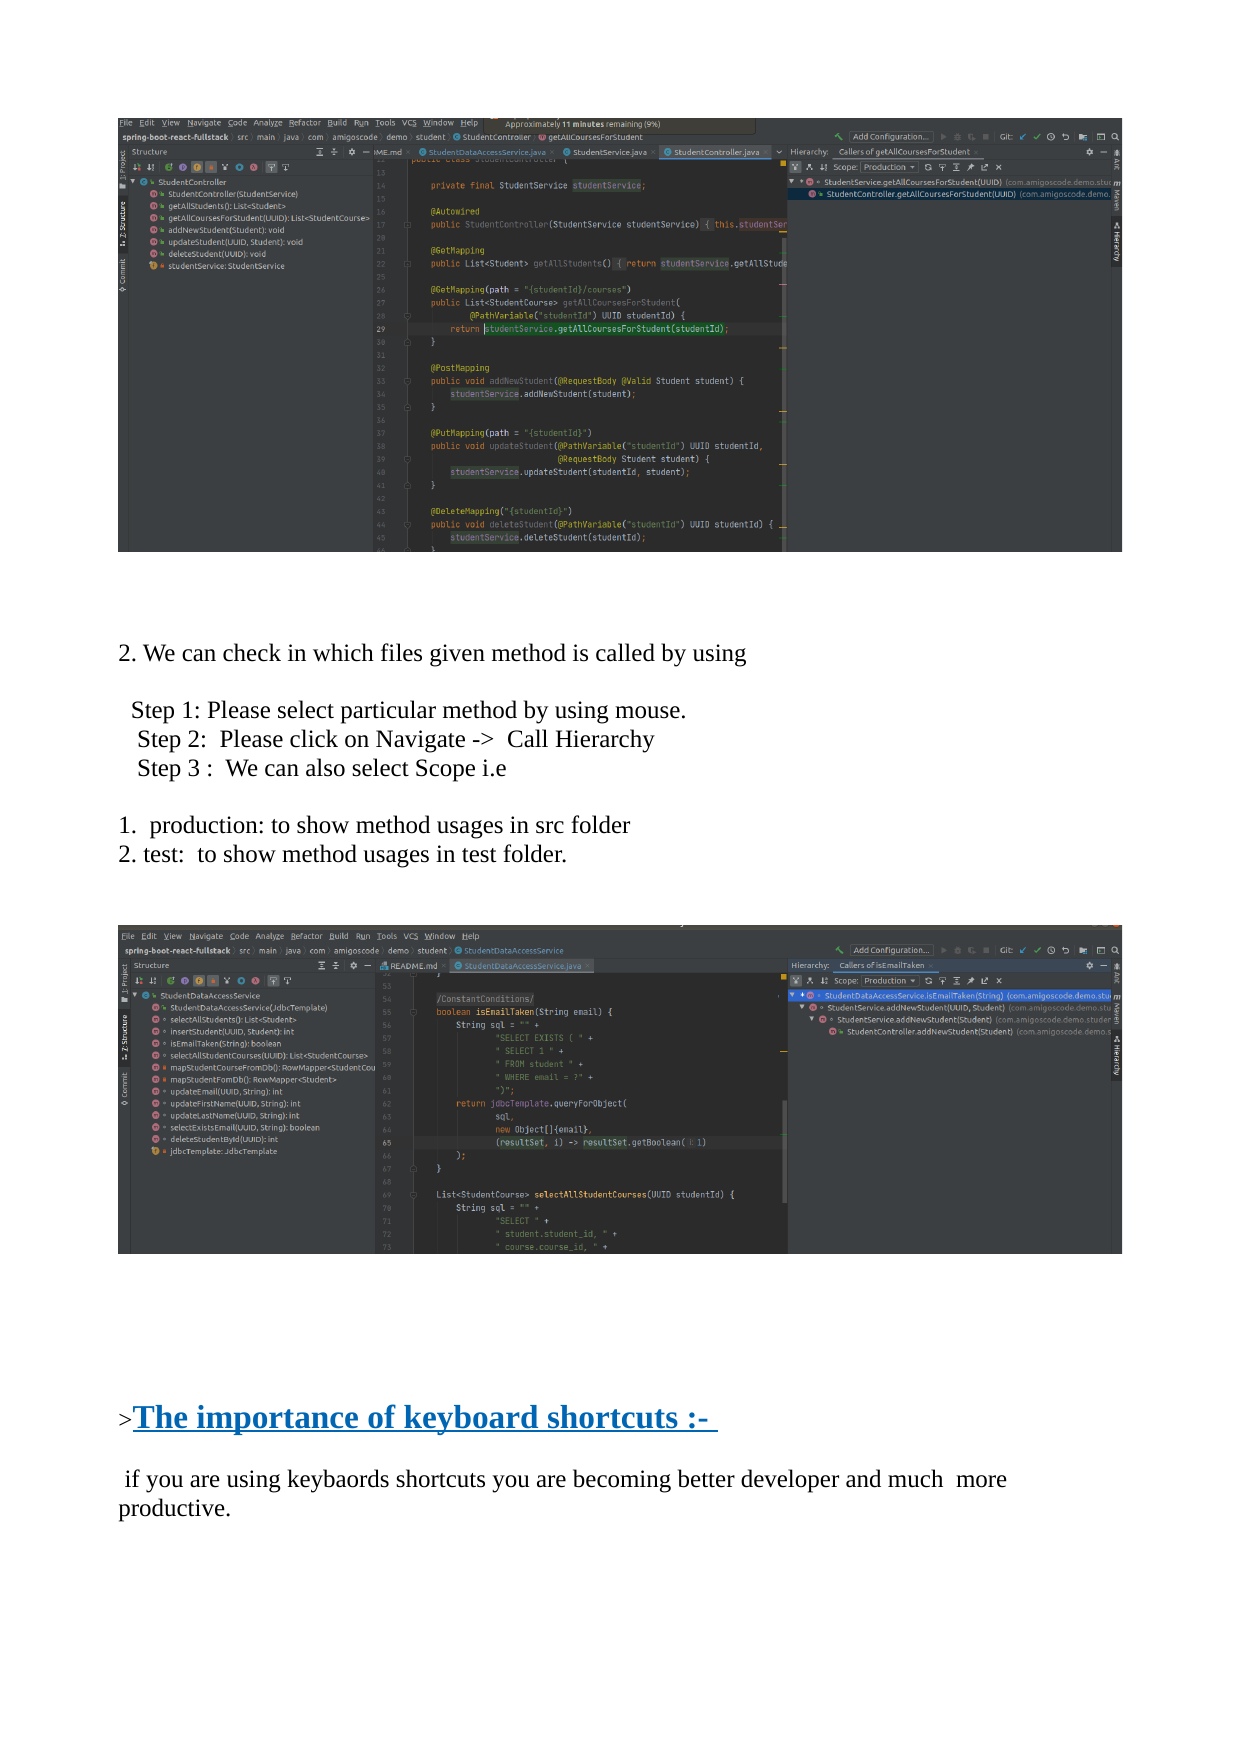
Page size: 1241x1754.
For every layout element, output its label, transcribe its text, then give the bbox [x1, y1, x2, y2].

text 2. We can check in which files given method is called by using [118, 638, 1122, 667]
picture [118, 925, 1123, 1254]
text Step 3 : We can also select Scope i.e [118, 753, 1122, 782]
text Step 1: Please select particular method by using mouse. [118, 696, 1122, 724]
text 1. production: to show method usages in src folder [118, 811, 1122, 839]
text Step 2: Please click on Navigate -> Call Hierarchy [118, 724, 1122, 753]
text >The importance of keyboard shortcuts :- [118, 1397, 1122, 1435]
text 2. test: to show method usages in test folder. [118, 839, 1122, 868]
text if you are using keybaords shortcuts you are becoming better developer and much more productive. [118, 1464, 1122, 1522]
picture [118, 118, 1123, 552]
